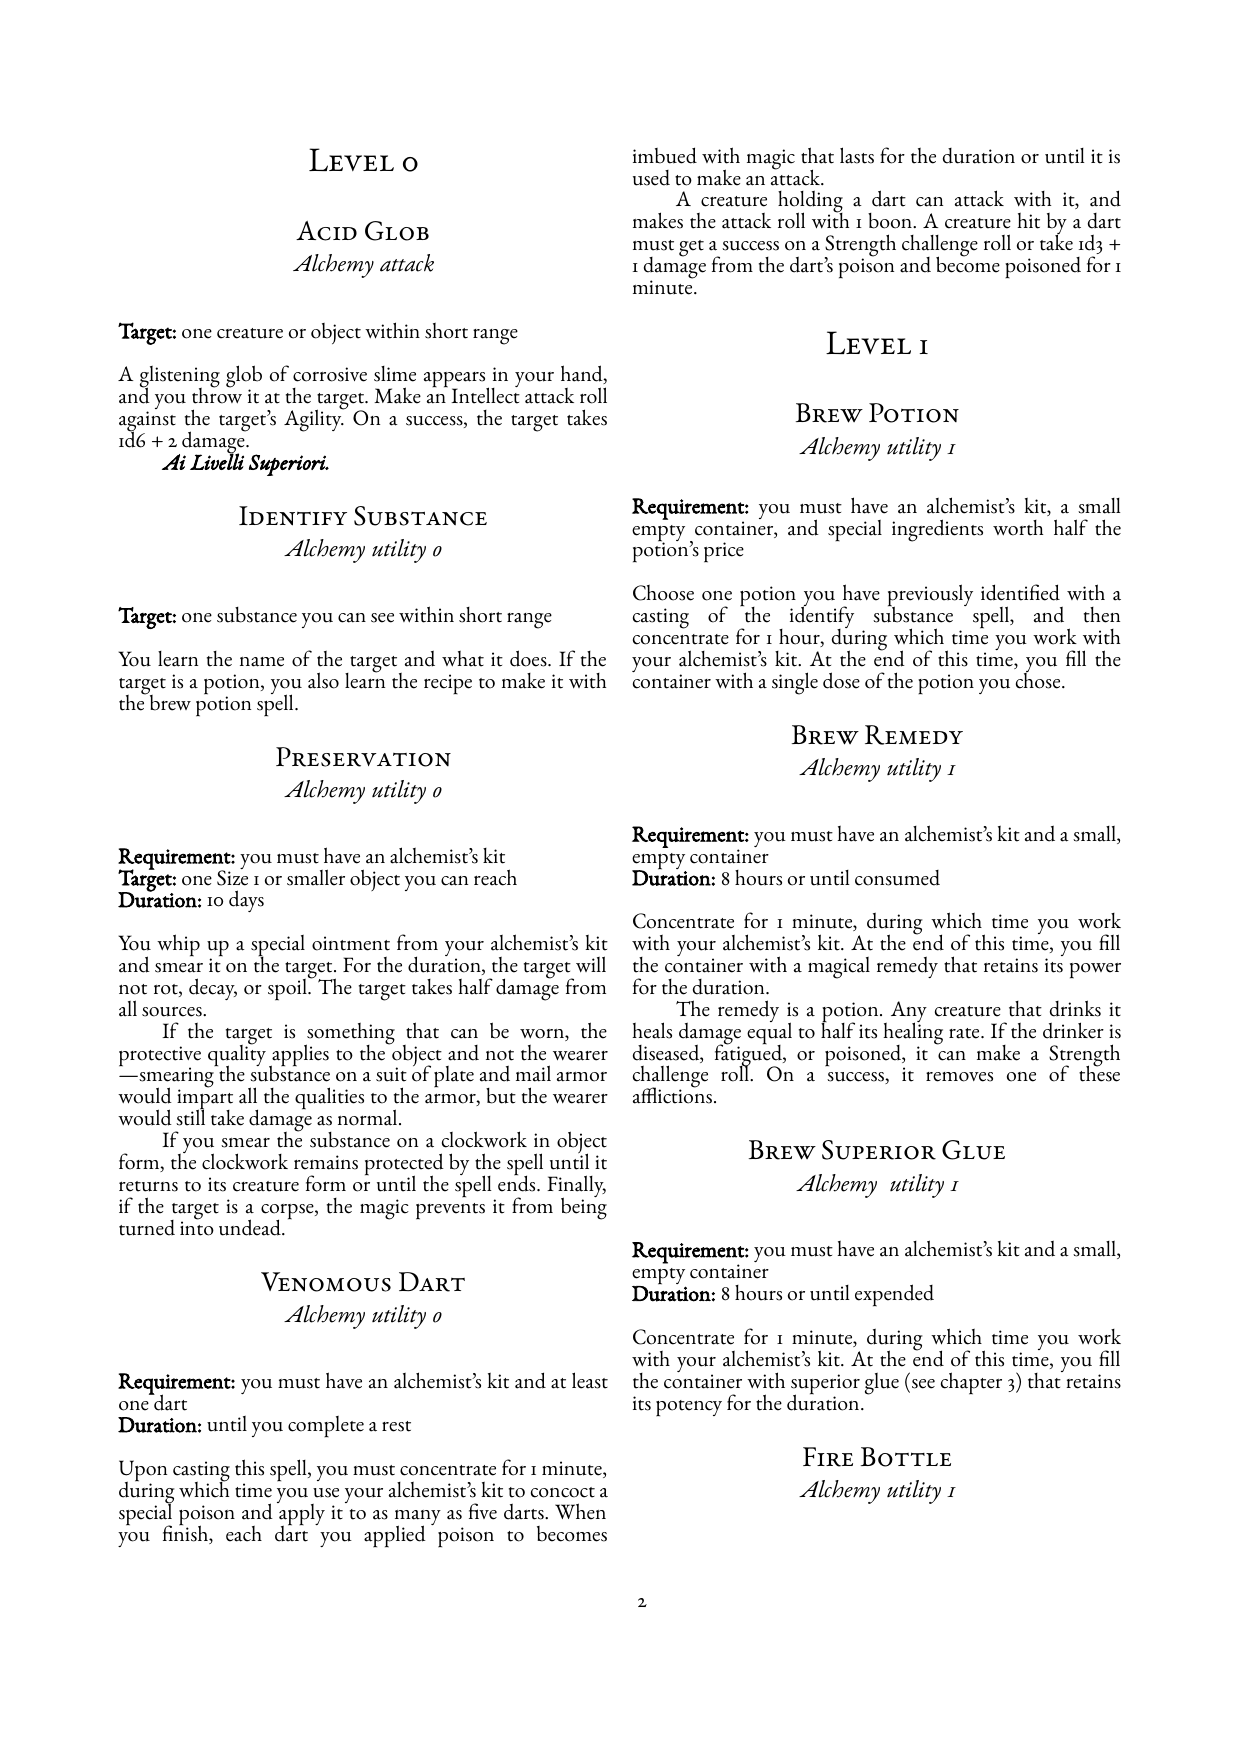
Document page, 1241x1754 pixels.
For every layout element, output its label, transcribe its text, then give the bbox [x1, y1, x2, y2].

text If you smear the substance on a clockwork in object form, the clockwork remains protected by the spell until it returns to its creature form or until the spell ends. Finally, if the target is a corpse, the magic prevents it from being turned into undead. [118, 1132, 608, 1241]
text The remedy is a potion. Any creature that drinks it heals damage equal to half its healing rate. If the drinker is diseased, fatigued, or poisoned, it can make a Strength challenge roll. On a success, it removes one of these afflictions. [632, 1001, 1122, 1110]
list Requirement: you must have an alchemist’s kit and a small, empty container [632, 812, 1122, 869]
list Duration: 8 hours or until expended [632, 1285, 1122, 1307]
subtitle Brew Remedy [632, 724, 1122, 752]
subtitle Level 1 [632, 330, 1122, 364]
text Upon casting this spell, you must concentrate for 1 minute, during which time you use your alchemist’s kit to concoct a special poison and apply it to as many as five darts. When you finish, each dart you applied poison to becomes [118, 1450, 608, 1548]
subtitle Preservation [118, 746, 608, 774]
subtitle Identify Substance [118, 505, 608, 534]
subtitle Alchemy utility 0 [118, 1305, 608, 1329]
subtitle Acid Glob [118, 220, 608, 248]
text A glistening glob of corrosive slime appears in your hand, and you throw it at the target. Make an Intellect attack roll against the target’s Agility. On a success, the target takes 1d6 + 2 damage. [118, 356, 608, 454]
list Duration: 8 hours or until consumed [632, 869, 1122, 891]
list Requirement: you must have an alchemist’s kit, a small empty container, and special ingredients worth half the potion’s price [632, 491, 1122, 563]
text Concentrate for 1 minute, during which time you work with your alchemist’s kit. At the end of this time, you fill the container with a magical remedy that retains its power for the duration. [632, 903, 1122, 1001]
list Requirement: you must have an alchemist’s kit and at least one dart [118, 1359, 608, 1416]
subtitle Alchemy utility 1 [632, 1174, 1122, 1198]
list Requirement: you must have an alchemist’s kit and a small, empty container [632, 1228, 1122, 1285]
subtitle Level 0 [118, 148, 608, 182]
subtitle Fire Bottle [632, 1446, 1122, 1474]
subtitle Alchemy utility 0 [118, 780, 608, 804]
text Ai Livelli Superiori. [118, 454, 608, 476]
list Requirement: you must have an alchemist’s kit [118, 834, 608, 869]
subtitle Alchemy attack [118, 254, 608, 278]
subtitle Alchemy utility 1 [632, 1480, 1122, 1504]
subtitle Alchemy utility 0 [118, 539, 608, 564]
subtitle Alchemy utility 1 [632, 758, 1122, 782]
list Target: one creature or object within short range [118, 308, 608, 344]
text You learn the name of the target and what it does. If the target is a potion, you also learn the recipe to make it with the brew potion spell. [118, 641, 608, 716]
text If the target is something that can be worn, the protective quality applies to the object and not the wearer—smearing the substance on a suit of plate and mail armor would impart all the qualities to the armor, but the wearer would still take damage as normal. [118, 1023, 608, 1132]
subtitle Brew Potion [632, 403, 1122, 431]
list Target: one Size 1 or smaller object you can reach [118, 869, 608, 891]
list Target: one substance you can see within short range [118, 593, 608, 629]
subtitle Alchemy utility 1 [632, 437, 1122, 461]
text A creature holding a dart can attack with it, and makes the attack roll with 1 boon. A creature hit by a dart must get a success on a Strength challenge roll or take 1d3 + 1 damage from the dart’s poison and become poisoned for 1 minute. [632, 191, 1122, 301]
subtitle Brew Superior Glue [632, 1139, 1122, 1168]
text Choose one potion you have previously identified with a casting of the identify substance spell, and then concentrate for 1 hour, during which time you work with your alchemist’s kit. At the end of this time, you fill the container with a single dose of the potion you chose. [632, 575, 1122, 694]
subtitle Venomous Dart [118, 1271, 608, 1299]
text imbued with magic that lasts for the duration or until it is used to make an attack. [632, 148, 1122, 191]
list Duration: 10 days [118, 891, 608, 913]
text Concentrate for 1 minute, during which time you work with your alchemist’s kit. At the end of this time, you fill the container with superior glue (see chapter 3) that retains its potency for the duration. [632, 1319, 1122, 1416]
list Duration: until you complete a rest [118, 1416, 608, 1438]
text You whip up a special ointment from your alchemist’s kit and smear it on the target. For the duration, the target will not rot, decay, or spoil. The target takes half damage from all sources. [118, 925, 608, 1023]
